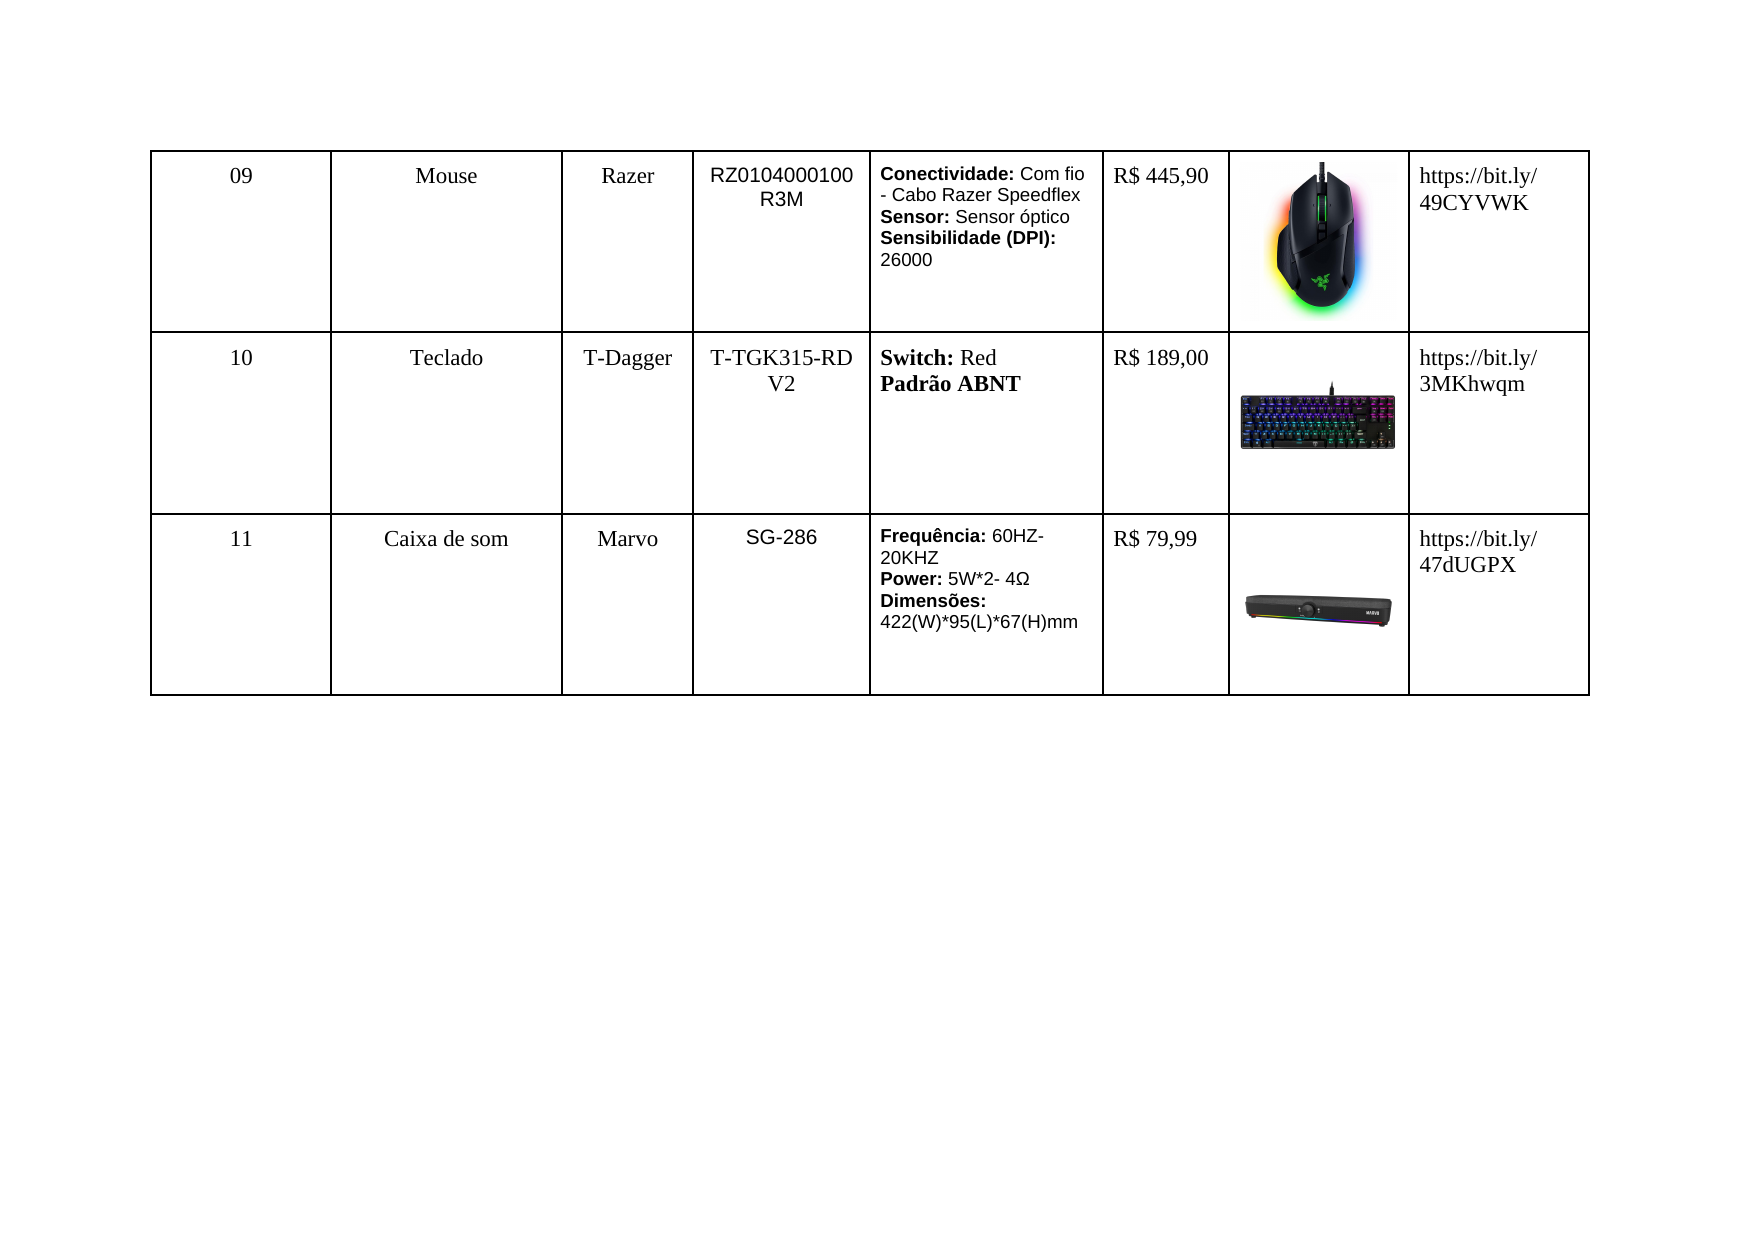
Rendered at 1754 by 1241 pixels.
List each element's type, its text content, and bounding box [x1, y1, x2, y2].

table_cell 10 [152, 333, 330, 512]
table_cell Razer [563, 152, 692, 331]
table_cell Caixa de som [332, 515, 561, 694]
table_cell T-Dagger [563, 333, 692, 512]
table_cell Frequência: 60HZ-20KHZ Power: 5W*2- 4Ω Dimensões: 422(W)*95(L)*67(H)mm [871, 515, 1102, 694]
table_cell RZ0104000100R3M [694, 152, 869, 331]
table_cell 11 [152, 515, 330, 694]
picture [1239, 343, 1398, 502]
table_cell T-TGK315-RD V2 [694, 333, 869, 512]
picture [1239, 525, 1398, 684]
table_cell 09 [152, 152, 330, 331]
table_cell Mouse [332, 152, 561, 331]
table_cell R$ 445,90 [1104, 152, 1228, 331]
table_cell [1230, 333, 1408, 512]
table_cell R$ 189,00 [1104, 333, 1228, 512]
table_cell Conectividade: Com fio - Cabo Razer Speedflex Sensor: Sensor óptico Sensibilidade (DPI): 26000 [871, 152, 1102, 331]
table_cell [1230, 515, 1408, 694]
table_cell Marvo [563, 515, 692, 694]
table_cell https://bit.ly/47dUGPX [1410, 515, 1588, 694]
table_cell SG-286 [694, 515, 869, 694]
table_cell [1230, 152, 1408, 331]
table_cell https://bit.ly/49CYVWK [1410, 152, 1588, 331]
picture [1239, 162, 1398, 321]
table_cell R$ 79,99 [1104, 515, 1228, 694]
table_cell Teclado [332, 333, 561, 512]
table_cell Switch: Red Padrão ABNT [871, 333, 1102, 512]
table_cell https://bit.ly/3MKhwqm [1410, 333, 1588, 512]
